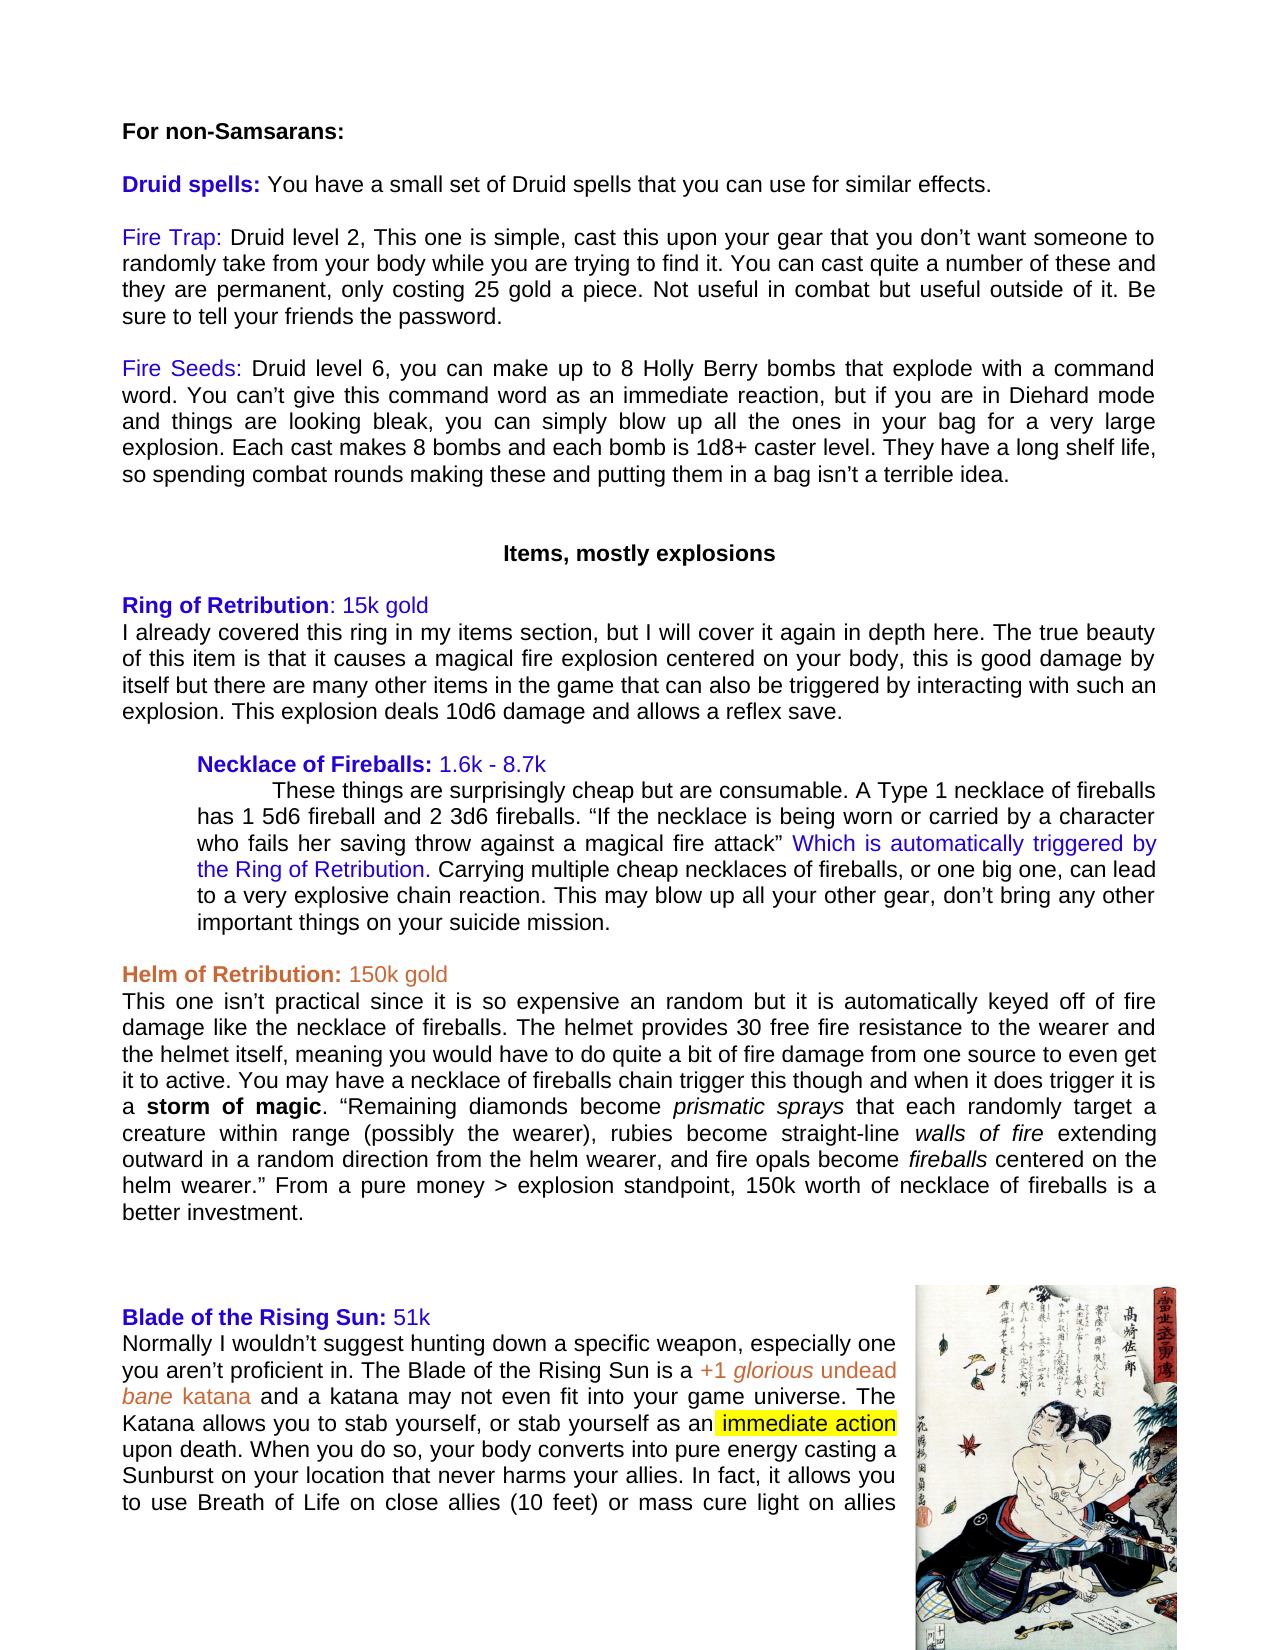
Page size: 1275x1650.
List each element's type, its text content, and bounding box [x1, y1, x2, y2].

text Normally I wouldn’t suggest hunting down a specific weapon, especially one you aren’t proficient in. The Blade of the Rising Sun is a +1 glorious undead bane katana and a katana may not even fit into your game universe. The Katana allows you to stab yourself, or stab yourself as an immediate action upon death. When you do so, your body converts into pure energy casting a Sunburst on your location that never harms your allies. In fact, it allows you to use Breath of Life on close allies (10 feet) or mass cure light on allies [122, 1330, 915, 1515]
text Ring of Retribution: 15k gold [122, 592, 1157, 619]
text Items, mostly explosions [122, 540, 1157, 566]
text For non-Samsarans: [122, 118, 1157, 144]
picture [915, 1285, 1177, 1650]
text Necklace of Fireballs: 1.6k - 8.7k [122, 751, 1157, 777]
text Fire Trap: Druid level 2, This one is simple, cast this upon your gear that you don’t want someone to randomly take from your body while you are trying to find it. You can cast quite a number of these and they are permanent, only costing 25 gold a piece. Not useful in combat but useful outside of it. Be sure to tell your friends the password. [122, 223, 1157, 329]
text I already covered this ring in my items section, but I will cover it again in depth here. The true beauty of this item is that it causes a magical fire explosion centered on your body, this is good damage by itself but there are many other items in the game that can also be triggered by interacting with such an explosion. This explosion deals 10d6 damage and allows a reflex save. [122, 619, 1157, 724]
text Fire Seeds: Druid level 6, you can make up to 8 Holly Berry bombs that explode with a command word. You can’t give this command word as an immediate reaction, but if you are in Diehard mode and things are looking bleak, you can simply blow up all the ones in your bag for a very large explosion. Each cast makes 8 bombs and each bomb is 1d8+ caster level. They have a long shelf life, so spending combat rounds making these and putting them in a bag isn’t a terrible idea. [122, 355, 1157, 487]
text Blade of the Rising Sun: 51k [122, 1304, 915, 1330]
text These things are surprisingly cheap but are consumable. A Type 1 necklace of fireballs has 1 5d6 fireball and 2 3d6 fireballs. “If the necklace is being worn or carried by a character who fails her saving throw against a magical fire attack” Which is automatically triggered by the Ring of Retribution. Carrying multiple cheap necklaces of fireballs, or one big one, can lead to a very explosive chain reaction. This may blow up all your other gear, don’t bring any other important things on your suicide mission. [197, 777, 1157, 935]
text Druid spells: You have a small set of Druid spells that you can use for similar effects. [122, 171, 1157, 197]
text Helm of Retribution: 150k gold [122, 961, 1157, 988]
text This one isn’t practical since it is so expensive an random but it is automatically keyed off of fire damage like the necklace of fireballs. The helmet provides 30 free fire resistance to the wearer and the helmet itself, meaning you would have to do quite a bit of fire damage from one source to even get it to active. You may have a necklace of fireballs chain trigger this though and when it does trigger it is a storm of magic. “Remaining diamonds become prismatic sprays that each randomly target a creature within range (possibly the wearer), rubies become straight-line walls of fire extending outward in a random direction from the helm wearer, and fire opals become fireballs centered on the helm wearer.” From a pure money > explosion standpoint, 150k worth of necklace of fireballs is a better investment. [122, 988, 1157, 1225]
